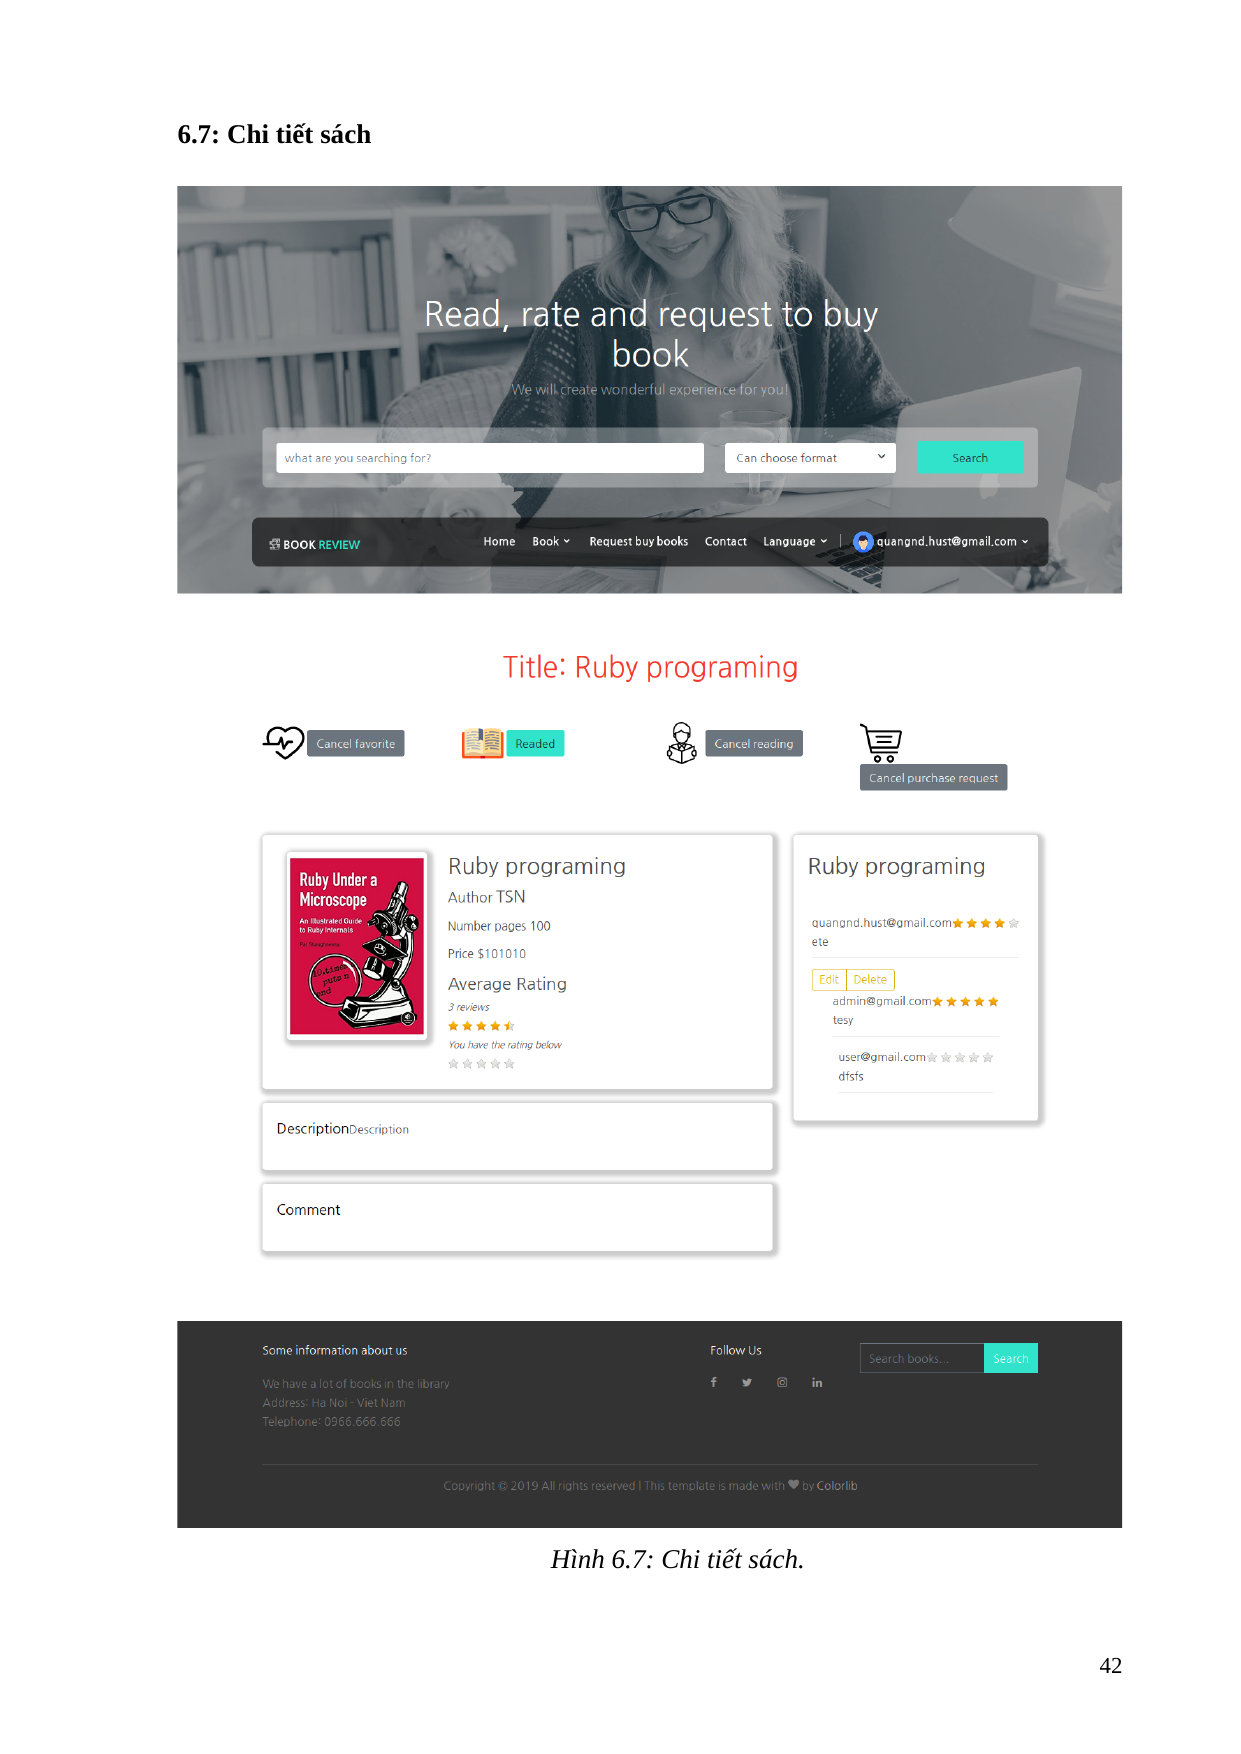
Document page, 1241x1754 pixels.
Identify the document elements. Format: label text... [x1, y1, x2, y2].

subtitle 6.7: Chi tiết sách [177, 118, 1122, 149]
text Hình 6.7: Chi tiết sách. [177, 1528, 1122, 1574]
picture [177, 186, 1123, 1528]
